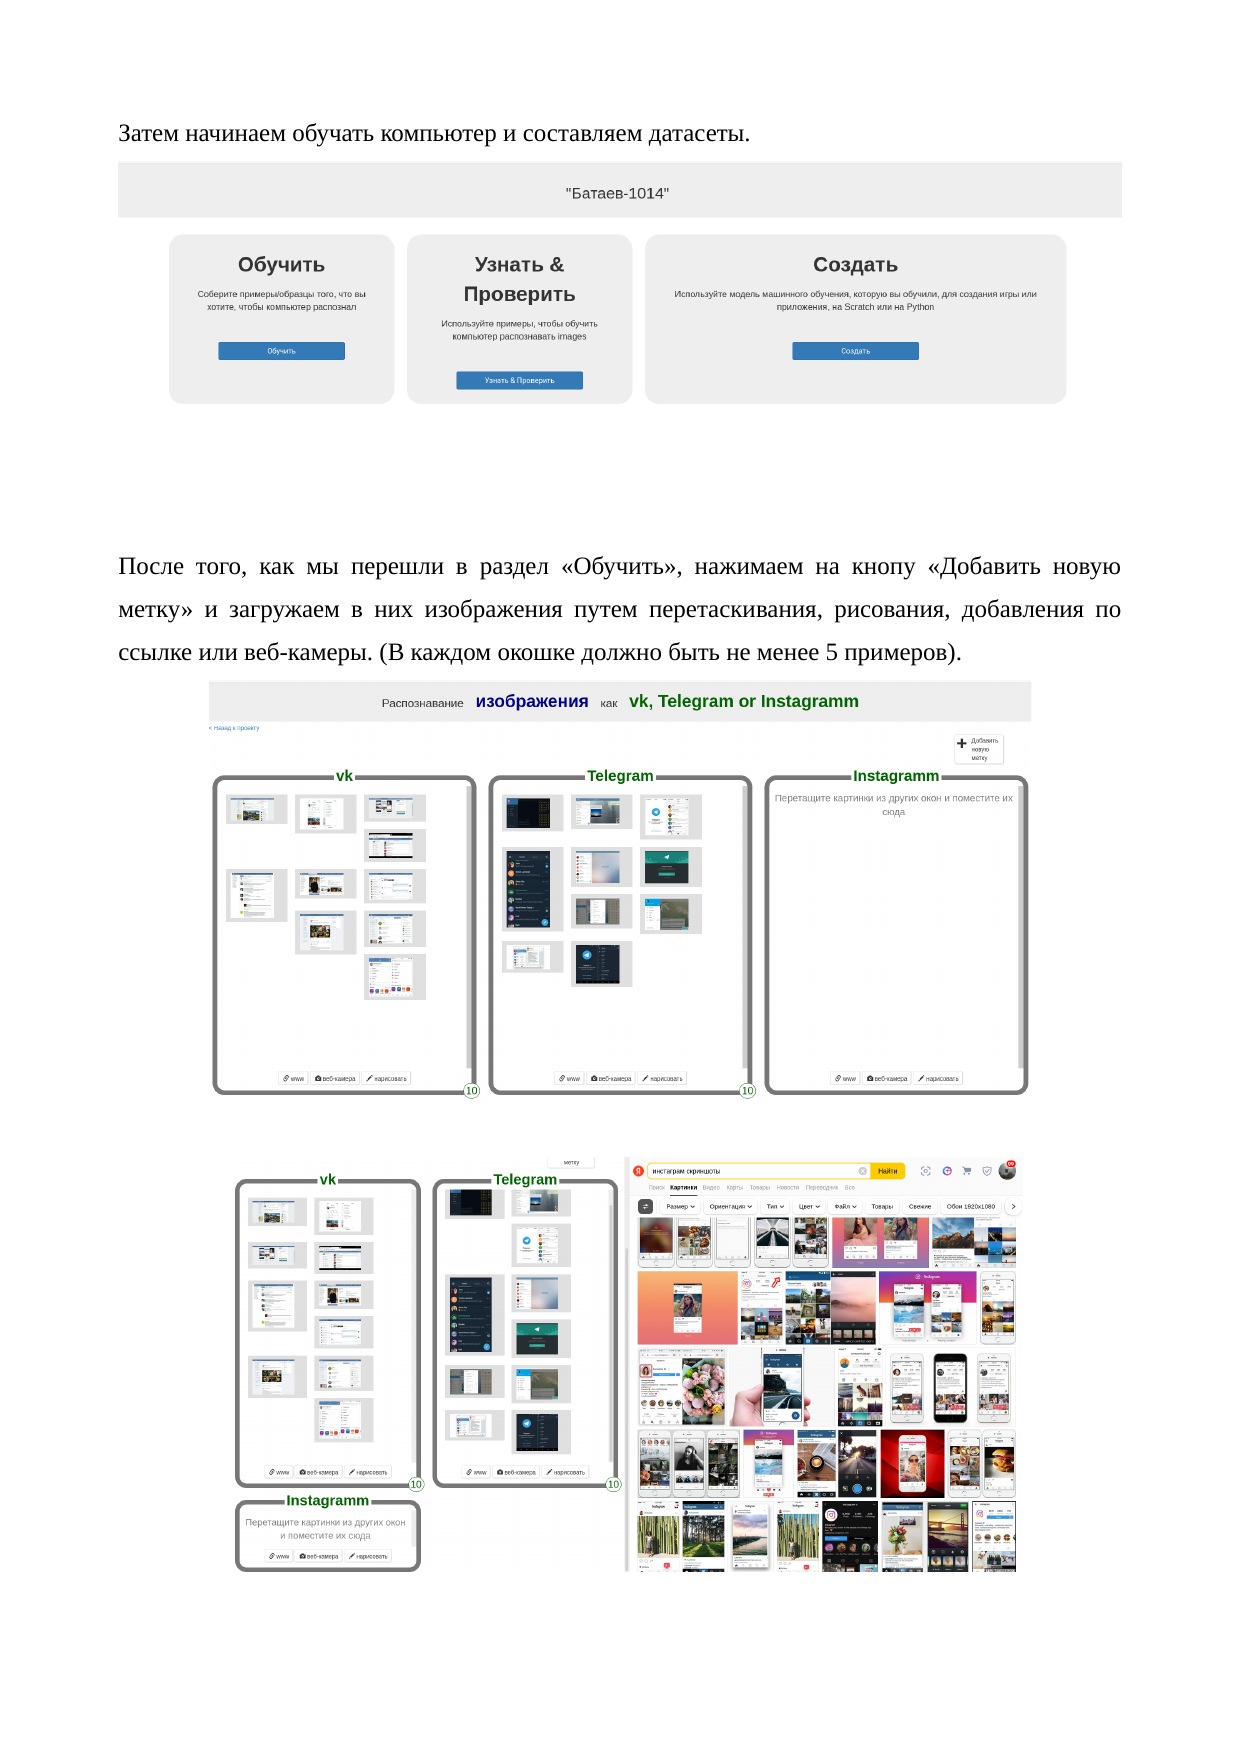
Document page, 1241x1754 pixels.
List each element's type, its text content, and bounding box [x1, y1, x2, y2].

picture [118, 161, 1123, 494]
text Затем начинаем обучать компьютер и составляем датасеты. [118, 118, 1122, 147]
text После того, как мы перешли в раздел «Обучить», нажимаем на кнопу «Добавить новую метку» и загружаем в них изображения путем перетаскивания, рисования, добавления по ссылке или веб-камеры. (В каждом окошке должно быть не менее 5 примеров). [118, 551, 1122, 666]
picture [208, 680, 1032, 1101]
picture [229, 1157, 1023, 1572]
